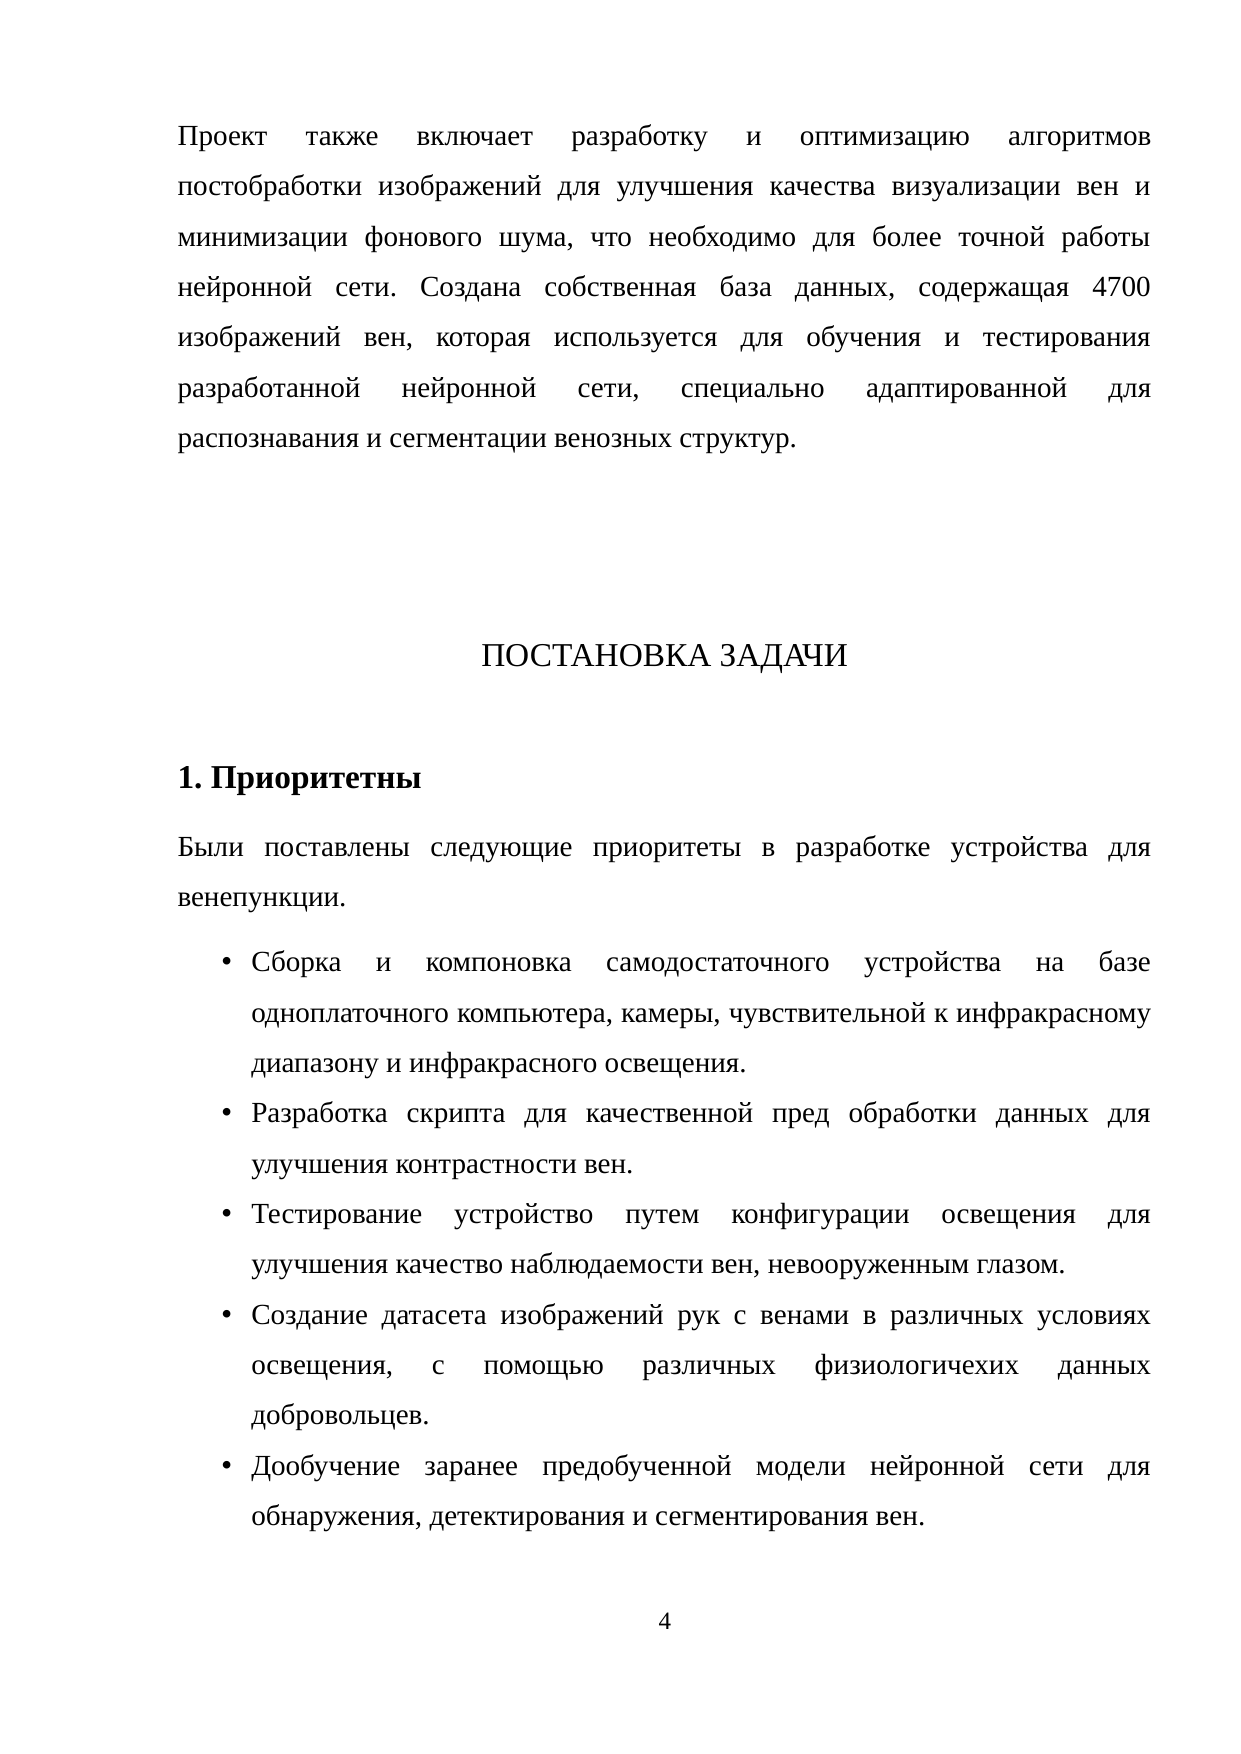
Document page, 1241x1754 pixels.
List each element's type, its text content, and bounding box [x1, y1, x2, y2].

list Дообучение заранее предобученной модели нейронной сети для обнаружения, детектирования и сегментирования вен. [222, 1448, 1152, 1532]
text ПОСТАНОВКА ЗАДАЧИ [177, 636, 1152, 674]
list Сборка и компоновка самодостаточного устройства на базе одноплаточного компьютера, камеры, чувствительной к инфракрасному диапазону и инфракрасного освещения. [222, 944, 1152, 1078]
text Проект также включает разработку и оптимизацию алгоритмов постобработки изображений для улучшения качества визуализации вен и минимизации фонового шума, что необходимо для более точной работы нейронной сети. Создана собственная база данных, содержащая 4700 изображений вен, которая используется для обучения и тестирования разработанной нейронной сети, специально адаптированной для распознавания и сегментации венозных структур. [177, 118, 1152, 453]
list Разработка скрипта для качественной пред обработки данных для улучшения контрастности вен. [222, 1095, 1152, 1179]
list Тестирование устройство путем конфигурации освещения для улучшения качество наблюдаемости вен, невооруженным глазом. [222, 1196, 1152, 1280]
text 1. Приоритетны [177, 757, 1152, 795]
list Создание датасета изображений рук с венами в различных условиях освещения, с помощью различных физиологичехих данных добровольцев. [222, 1297, 1152, 1431]
text Были поставлены следующие приоритеты в разработке устройства для венепункции. [177, 829, 1152, 913]
